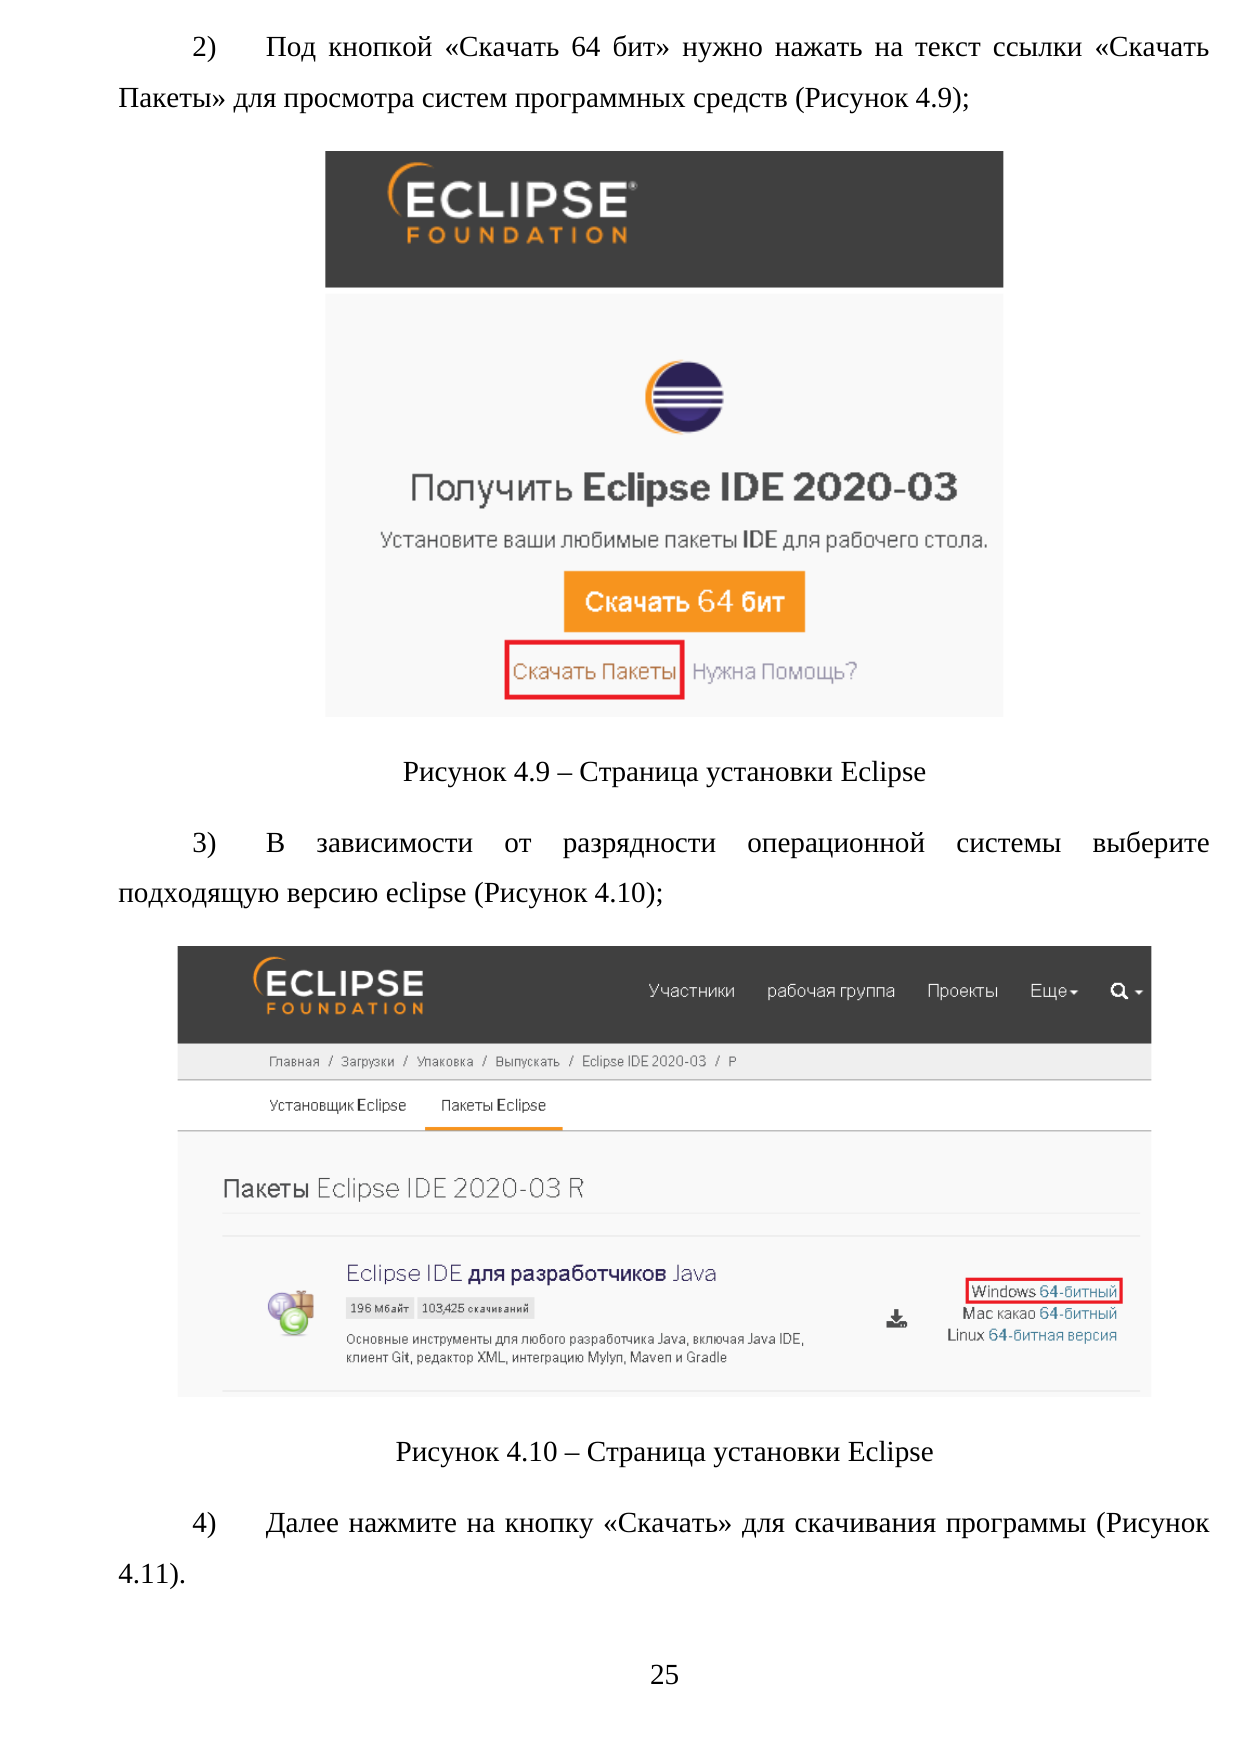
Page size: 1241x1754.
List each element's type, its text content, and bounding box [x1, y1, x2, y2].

list Далее нажмите на кнопку «Скачать» для скачивания программы (Рисунок 4.11). [118, 1506, 1211, 1589]
list В зависимости от разрядности операционной системы выберите подходящую версию eclipse (Рисунок 4.10); [118, 825, 1211, 909]
list Под кнопкой «Скачать 64 бит» нужно нажать на текст ссылки «Скачать Пакеты» для просмотра систем программных средств (Рисунок 4.9); [118, 29, 1211, 113]
text Рисунок 4.9 – Страница установки Eclipse [118, 754, 1211, 788]
text Рисунок 4.10 – Страница установки Eclipse [118, 1434, 1211, 1468]
